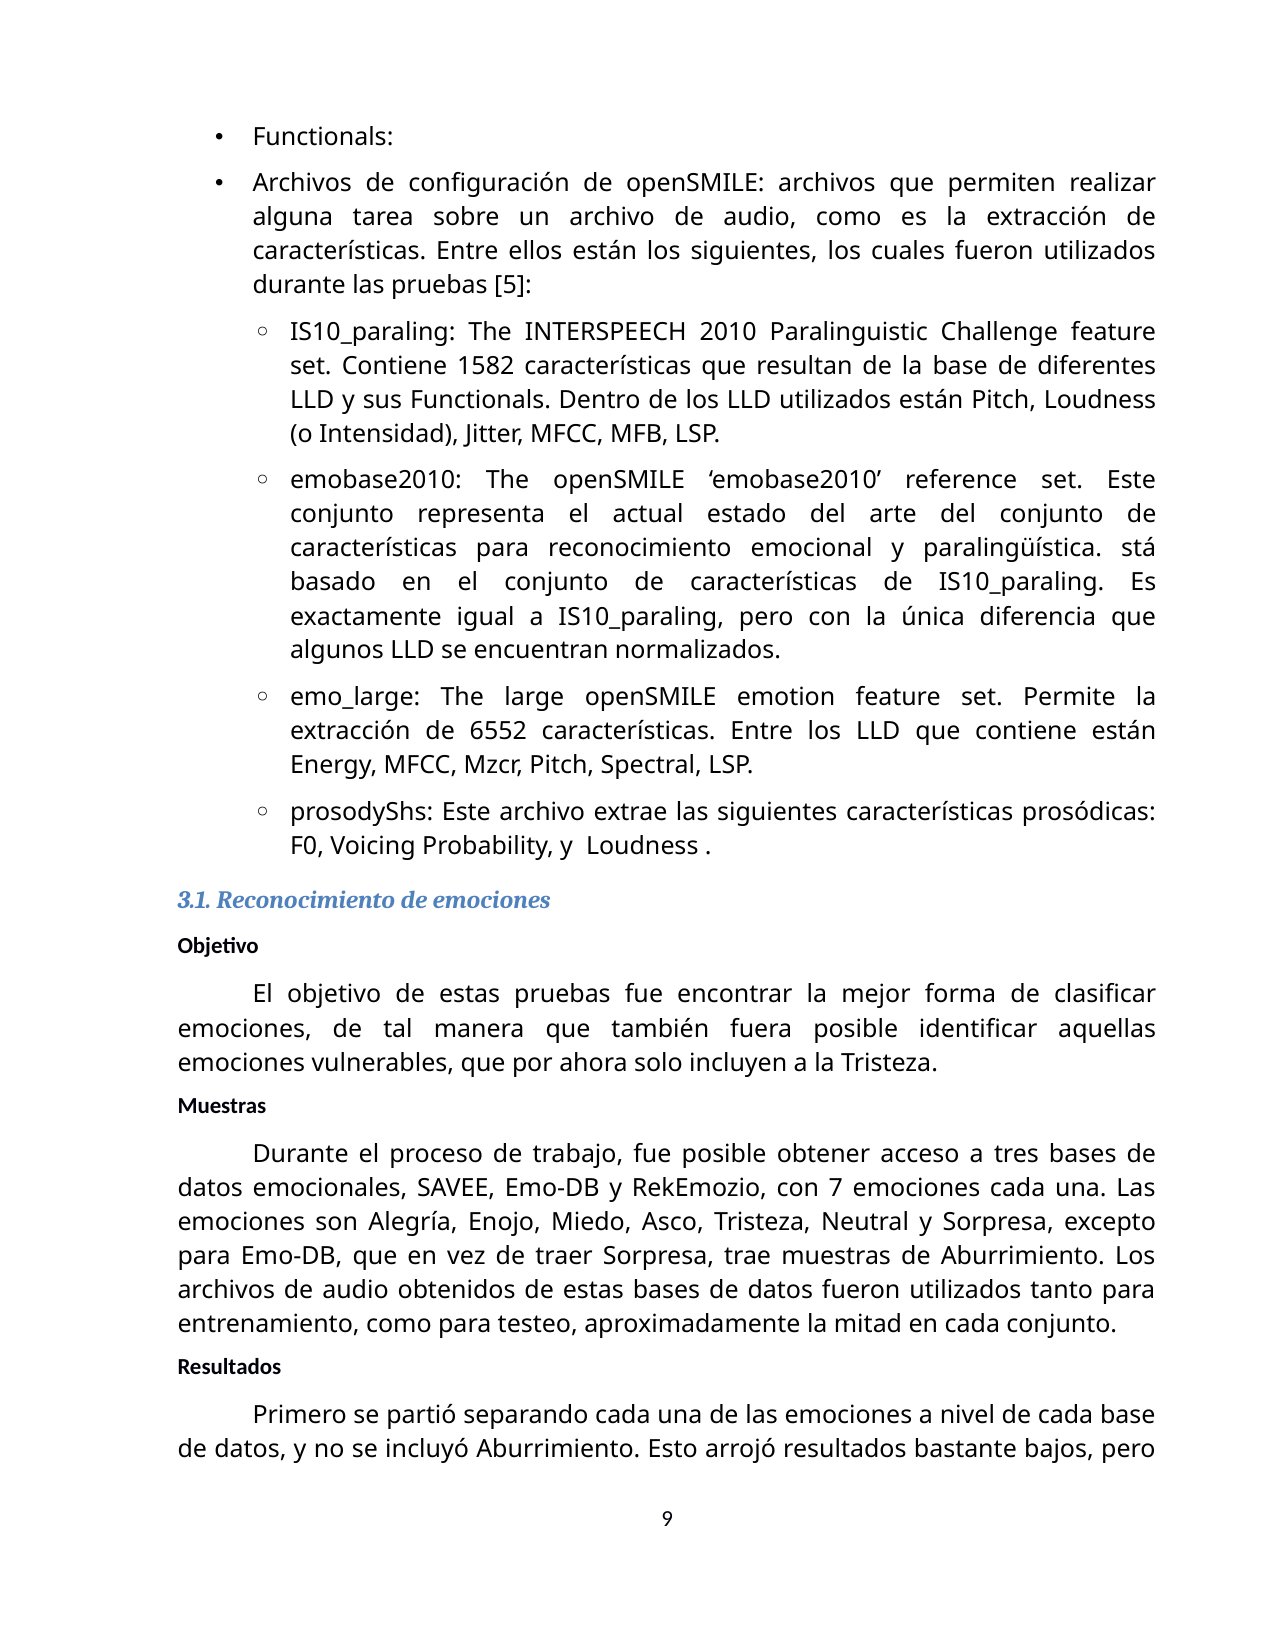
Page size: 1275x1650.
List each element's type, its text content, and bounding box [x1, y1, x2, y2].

text Primero se partió separando cada una de las emociones a nivel de cada base de datos, y no se incluyó Aburrimiento. Esto arrojó resultados bastante bajos, pero [177, 1397, 1157, 1465]
list Functionals: [215, 118, 1157, 152]
subtitle Muestras [177, 1091, 1157, 1119]
list IS10_paraling: The INTERSPEECH 2010 Paralinguistic Challenge feature set. Contiene 1582 características que resultan de la base de diferentes LLD y sus Functionals. Dentro de los LLD utilizados están Pitch, Loudness (o Intensidad), Jitter, MFCC, MFB, LSP. [252, 313, 1157, 449]
list emo_large: The large openSMILE emotion feature set. Permite la extracción de 6552 características. Entre los LLD que contiene están Energy, MFCC, Mzcr, Pitch, Spectral, LSP. [252, 679, 1157, 781]
text El objetivo de estas pruebas fue encontrar la mejor forma de clasificar emociones, de tal manera que también fuera posible identificar aquellas emociones vulnerables, que por ahora solo incluyen a la Tristeza. [177, 976, 1157, 1078]
list emobase2010: The openSMILE ‘emobase2010’ reference set. Este conjunto representa el actual estado del arte del conjunto de características para reconocimiento emocional y paralingüística. stá basado en el conjunto de características de IS10_paraling. Es exactamente igual a IS10_paraling, pero con la única diferencia que algunos LLD se encuentran normalizados. [252, 462, 1157, 666]
list prosodyShs: Este archivo extrae las siguientes características prosódicas: F0, Voicing Probability, y Loudness . [252, 793, 1157, 861]
text Durante el proceso de trabajo, fue posible obtener acceso a tres bases de datos emocionales, SAVEE, Emo-DB y RekEmozio, con 7 emociones cada una. Las emociones son Alegría, Enojo, Miedo, Asco, Tristeza, Neutral y Sorpresa, excepto para Emo-DB, que en vez de traer Sorpresa, trae muestras de Aburrimiento. Los archivos de audio obtenidos de estas bases de datos fueron utilizados tanto para entrenamiento, como para testeo, aproximadamente la mitad en cada conjunto. [177, 1135, 1157, 1340]
list Archivos de configuración de openSMILE: archivos que permiten realizar alguna tarea sobre un archivo de audio, como es la extracción de características. Entre ellos están los siguientes, los cuales fueron utilizados durante las pruebas [5]: [215, 164, 1157, 301]
subtitle 3.1. Reconocimiento de emociones [177, 886, 1157, 915]
subtitle Resultados [177, 1352, 1157, 1380]
subtitle Objetivo [177, 932, 1157, 959]
